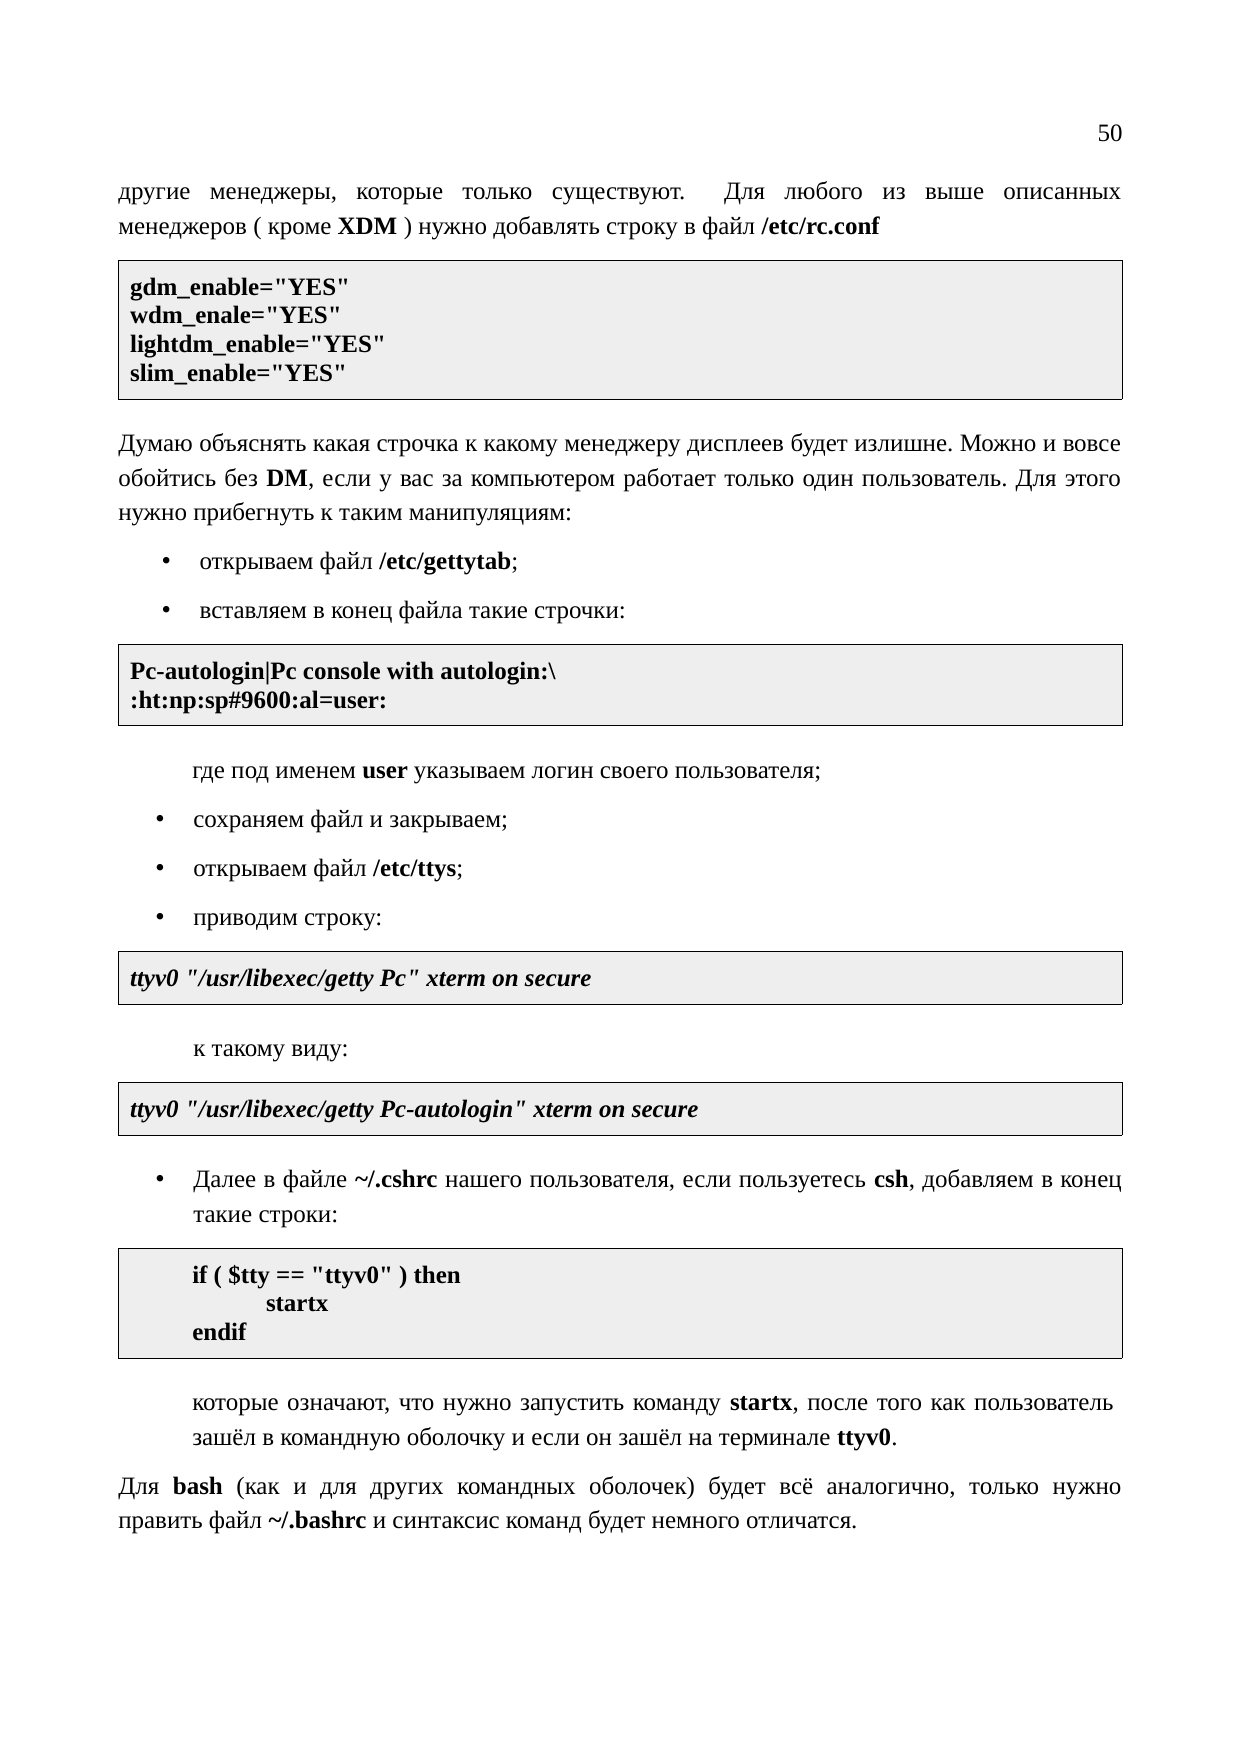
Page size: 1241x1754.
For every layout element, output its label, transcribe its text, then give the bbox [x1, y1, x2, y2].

text slim_enable="YES" [119, 346, 1122, 399]
text lightdm_enable="YES" [119, 317, 1122, 346]
text где под именем user указываем логин своего пользователя; [118, 755, 1122, 784]
text endif [119, 1305, 1122, 1358]
text wdm_enale="YES" [119, 289, 1122, 317]
text gdm_enable="YES" [119, 261, 1122, 289]
list открываем файл /etc/ttys; [156, 853, 1122, 882]
list вставляем в конец файла такие строчки: [162, 595, 1122, 624]
text Думаю объяснять какая строчка к какому менеджеру дисплеев будет излишне. Можно и вовсе обойтись без DM, если у вас за компьютером работает только один пользователь. Для этого нужно прибегнуть к таким манипуляциям: [118, 428, 1122, 526]
text ttyv0 "/usr/libexec/getty Pc-autologin" xterm on secure [119, 1083, 1122, 1135]
text :ht:np:sp#9600:al=user: [119, 673, 1122, 725]
text if ( $tty == "ttyv0" ) then [119, 1249, 1122, 1277]
list приводим строку: [156, 902, 1122, 931]
text Для bash (как и для других командных оболочек) будет всё аналогично, только нужно править файл ~/.bashrc и синтаксис команд будет немного отличатся. [118, 1471, 1122, 1534]
text Pc-autologin|Pc console with autologin:\ [119, 645, 1122, 673]
list сохраняем файл и закрываем; [156, 804, 1122, 833]
text startx [119, 1277, 1122, 1305]
list к такому виду: [156, 1033, 1122, 1062]
list открываем файл /etc/gettytab; [162, 546, 1122, 575]
list Далее в файле ~/.cshrc нашего пользователя, если пользуетесь csh, добавляем в конец такие строки: [156, 1164, 1122, 1227]
text ttyv0 "/usr/libexec/getty Pc" xterm on secure [119, 952, 1122, 1004]
text которые означают, что нужно запустить команду startx, после того как пользователь зашёл в командную оболочку и если он зашёл на терминале ttyv0. [118, 1387, 1122, 1451]
text другие менеджеры, которые только существуют. Для любого из выше описанных менеджеров ( кроме XDM ) нужно добавлять строку в файл /etc/rc.conf [118, 176, 1122, 239]
